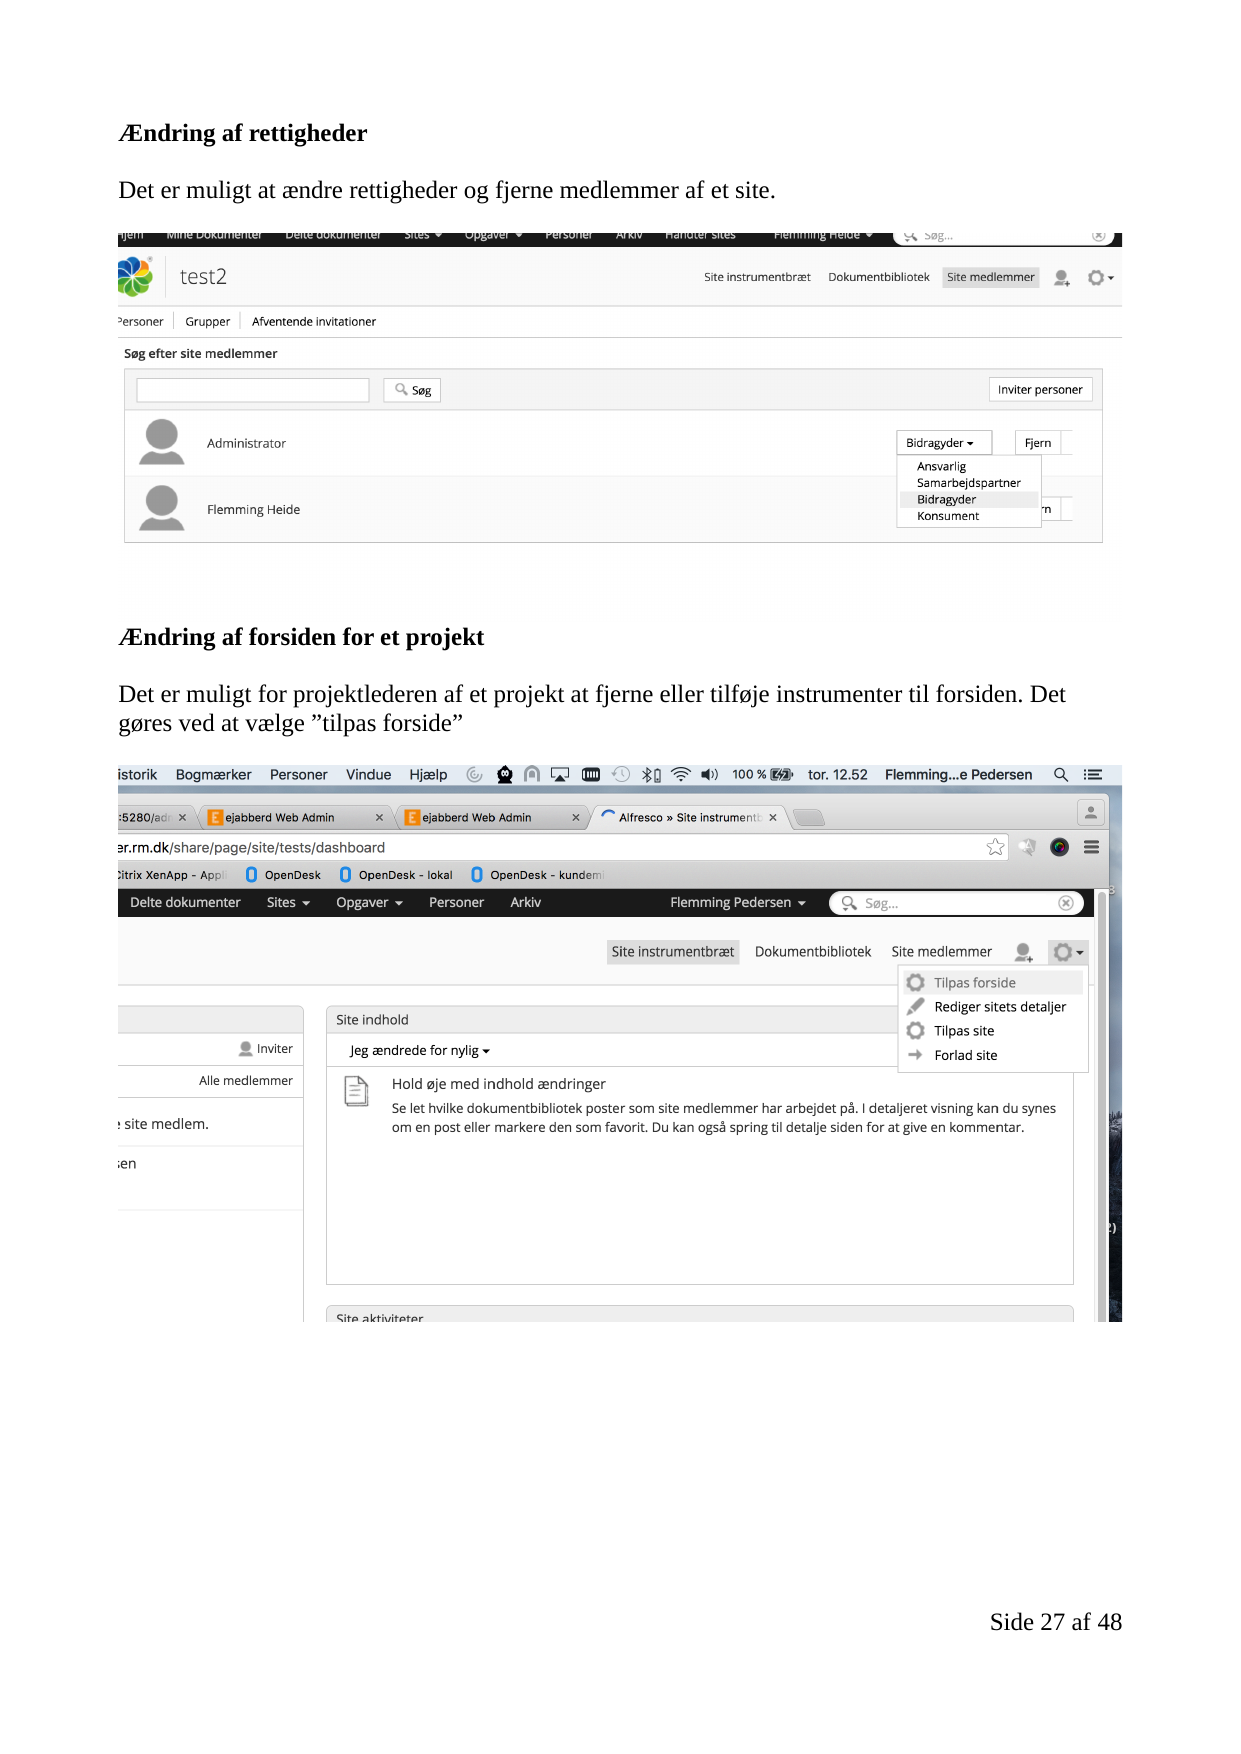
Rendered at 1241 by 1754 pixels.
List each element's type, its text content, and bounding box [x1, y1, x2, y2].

text Det er muligt at ændre rettigheder og fjerne medlemmer af et site. [118, 176, 1122, 204]
picture [118, 765, 1123, 1322]
subtitle Ændring af rettigheder [118, 118, 1122, 147]
subtitle Ændring af forsiden for et projekt [118, 622, 1122, 651]
text Det er muligt for projektlederen af et projekt at fjerne eller tilføje instrumenter til forsiden. Det gøres ved at vælge ”tilpas forside” [118, 679, 1122, 737]
picture [118, 233, 1123, 622]
